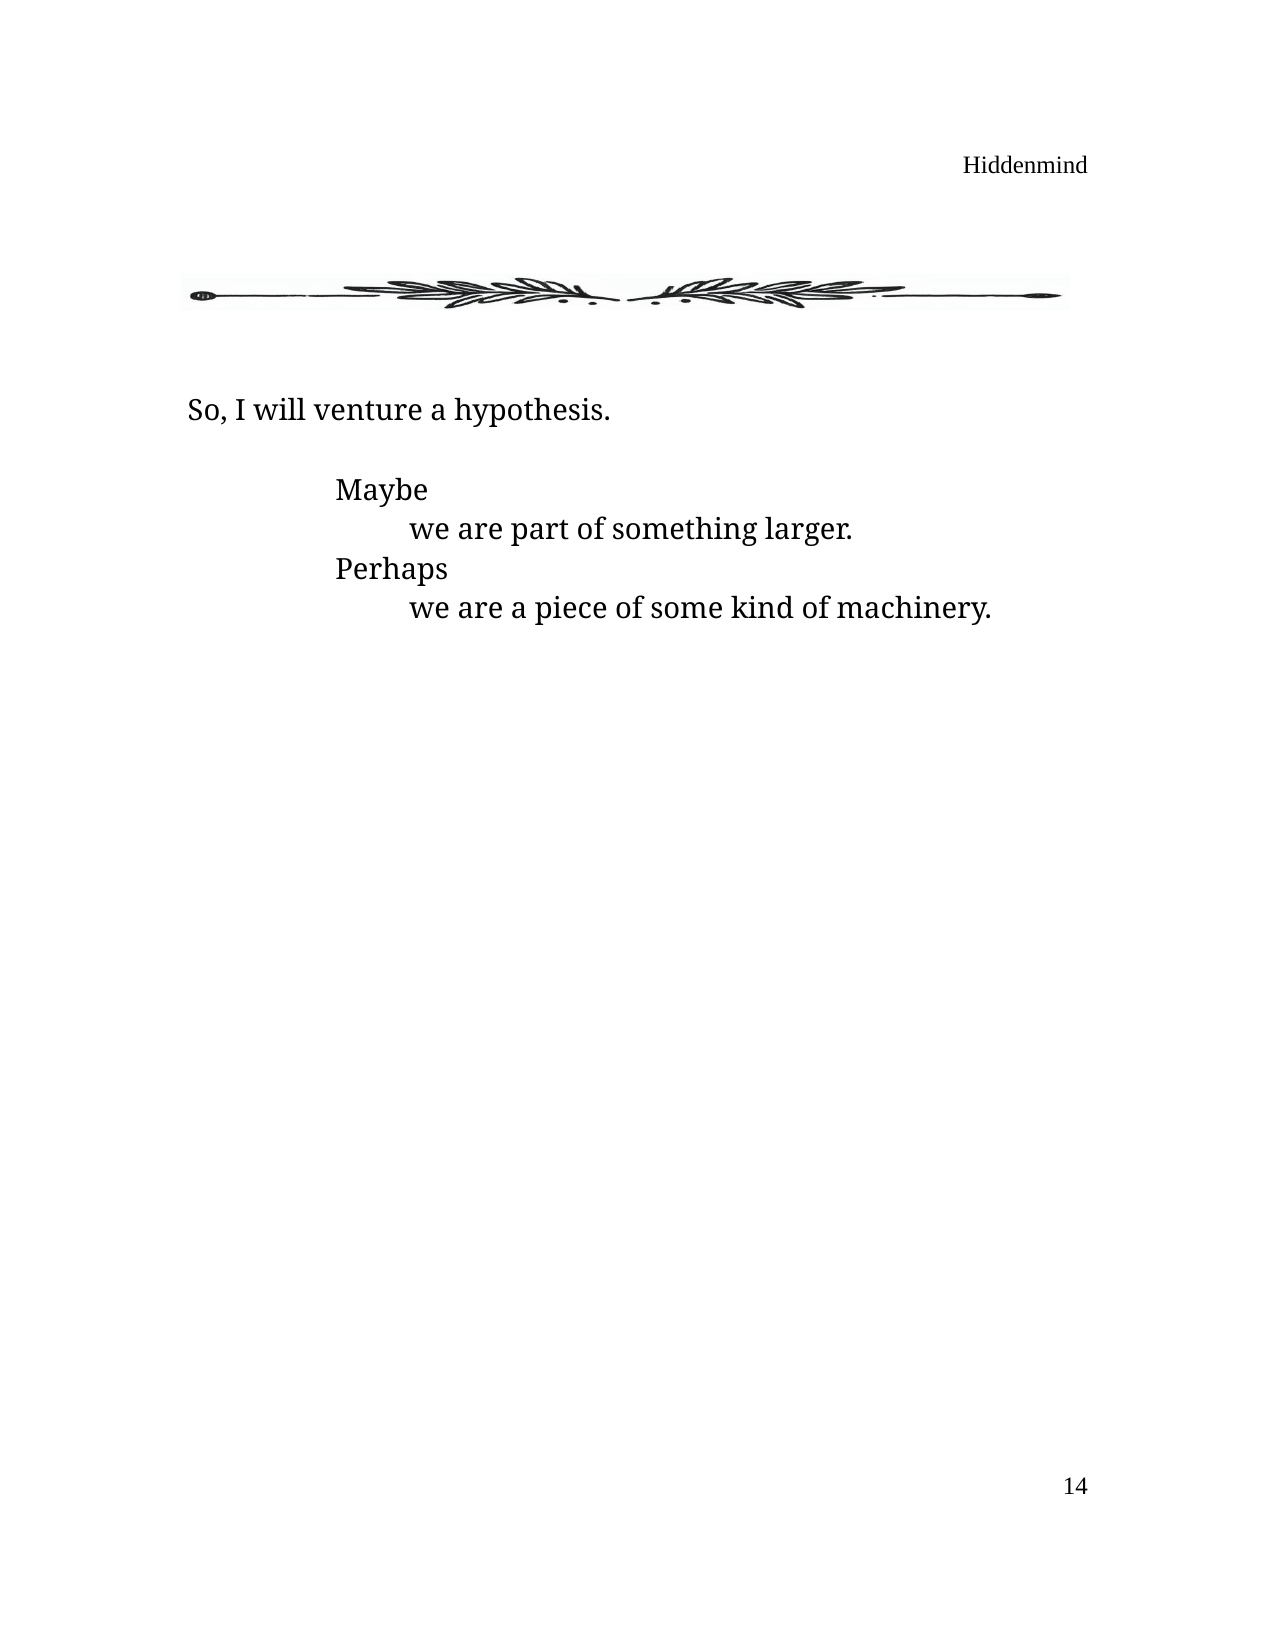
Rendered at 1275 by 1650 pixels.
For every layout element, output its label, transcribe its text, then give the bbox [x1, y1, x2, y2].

text we are a piece of some kind of machinery. [187, 588, 1087, 627]
text So, I will venture a hypothesis. [187, 389, 1087, 429]
text we are part of something larger. [187, 508, 1087, 548]
picture [180, 273, 1070, 310]
text Perhaps [187, 548, 1087, 588]
text Maybe [187, 469, 1087, 508]
